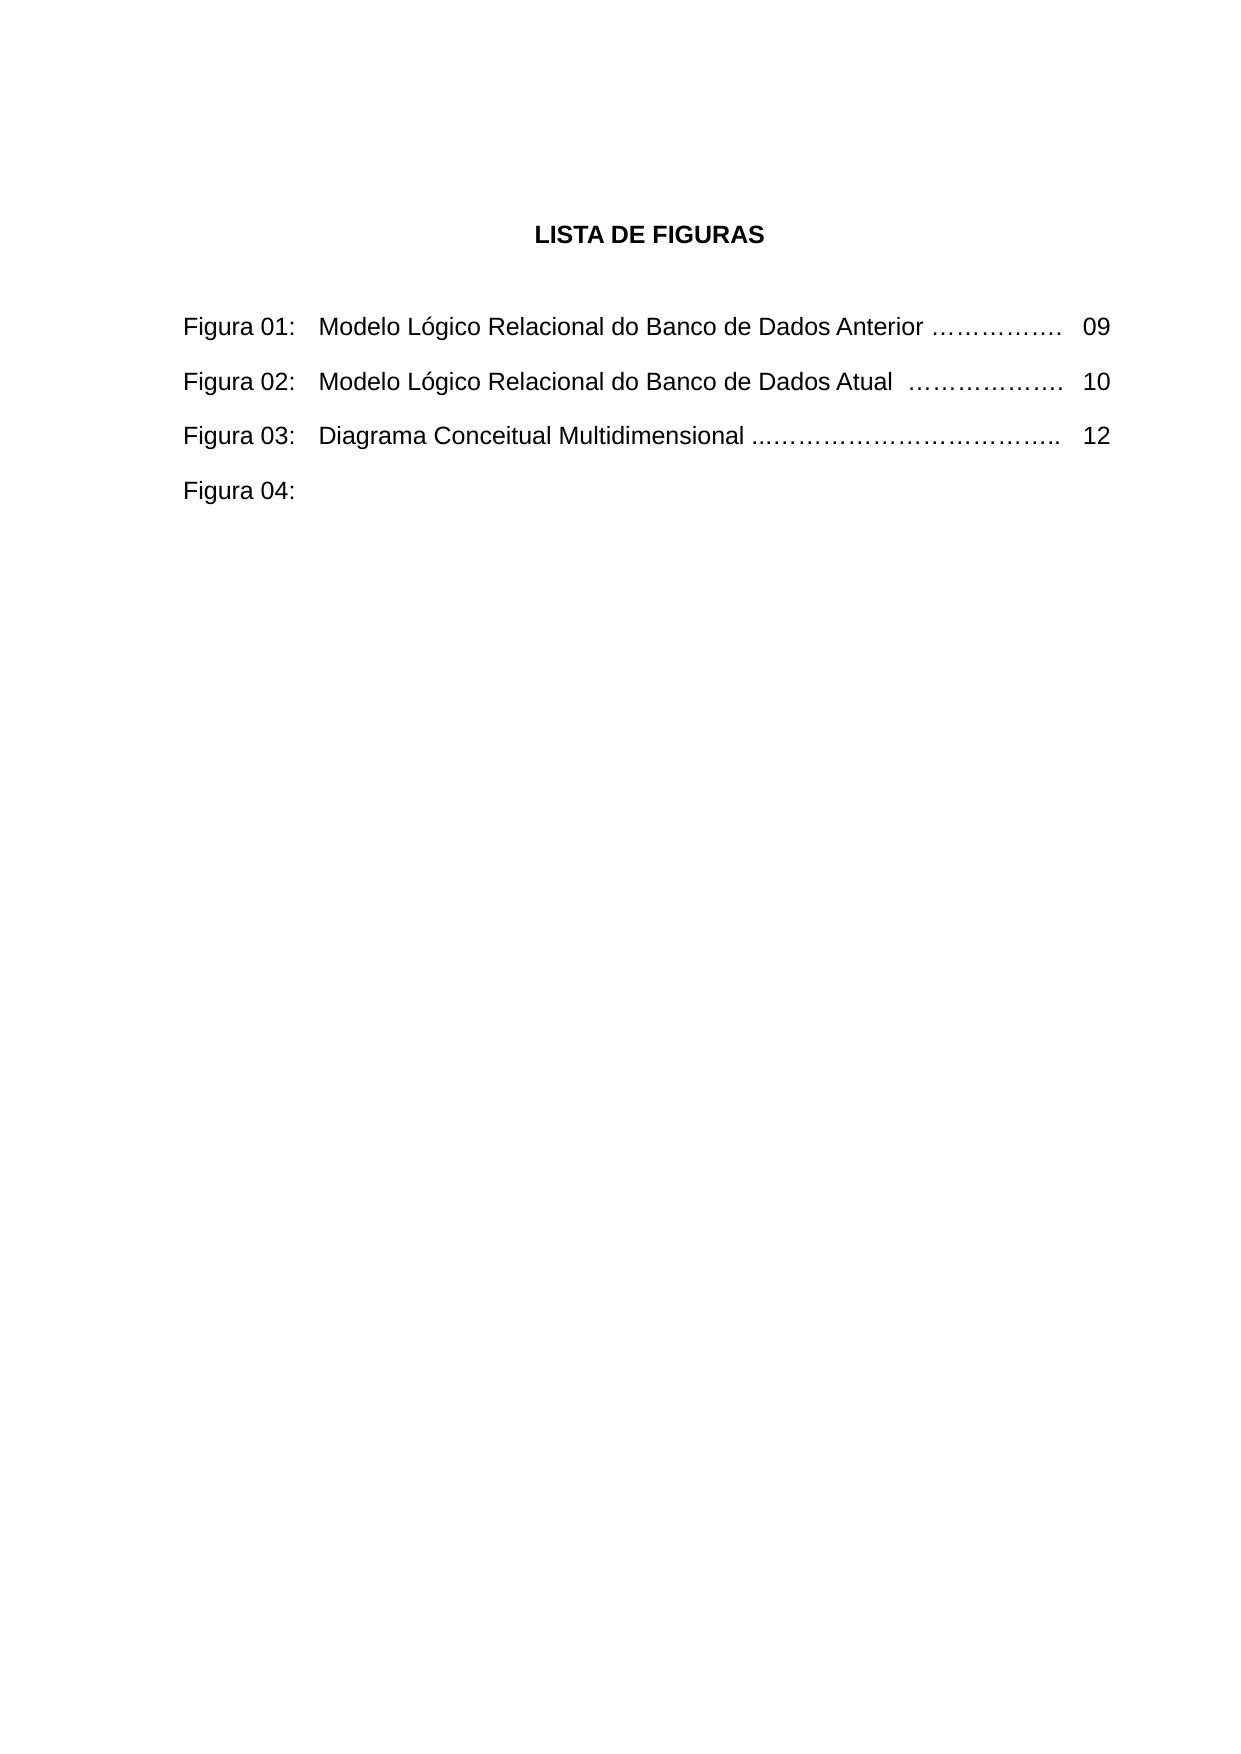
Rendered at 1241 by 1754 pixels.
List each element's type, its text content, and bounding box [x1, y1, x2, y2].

table_header Modelo Lógico Relacional do Banco de Dados Anterior ……………. [313, 307, 1071, 361]
table_cell Figura 02: [177, 361, 312, 416]
table_cell Figura 04: [177, 470, 312, 510]
table_cell 12 [1071, 416, 1122, 470]
table_cell [177, 510, 312, 550]
table_header Figura 01: [177, 307, 312, 361]
table_cell [313, 510, 1071, 550]
table_cell Modelo Lógico Relacional do Banco de Dados Atual ………………. [313, 361, 1071, 416]
table_cell [1071, 470, 1122, 510]
table_cell Diagrama Conceitual Multidimensional ...…………………………….. [313, 416, 1071, 470]
table_cell Figura 03: [177, 416, 312, 470]
table_cell [1071, 510, 1122, 550]
subtitle Lista de figuras [177, 220, 1122, 249]
table_cell 10 [1071, 361, 1122, 416]
table_cell [313, 470, 1071, 510]
table_header 09 [1071, 307, 1122, 361]
